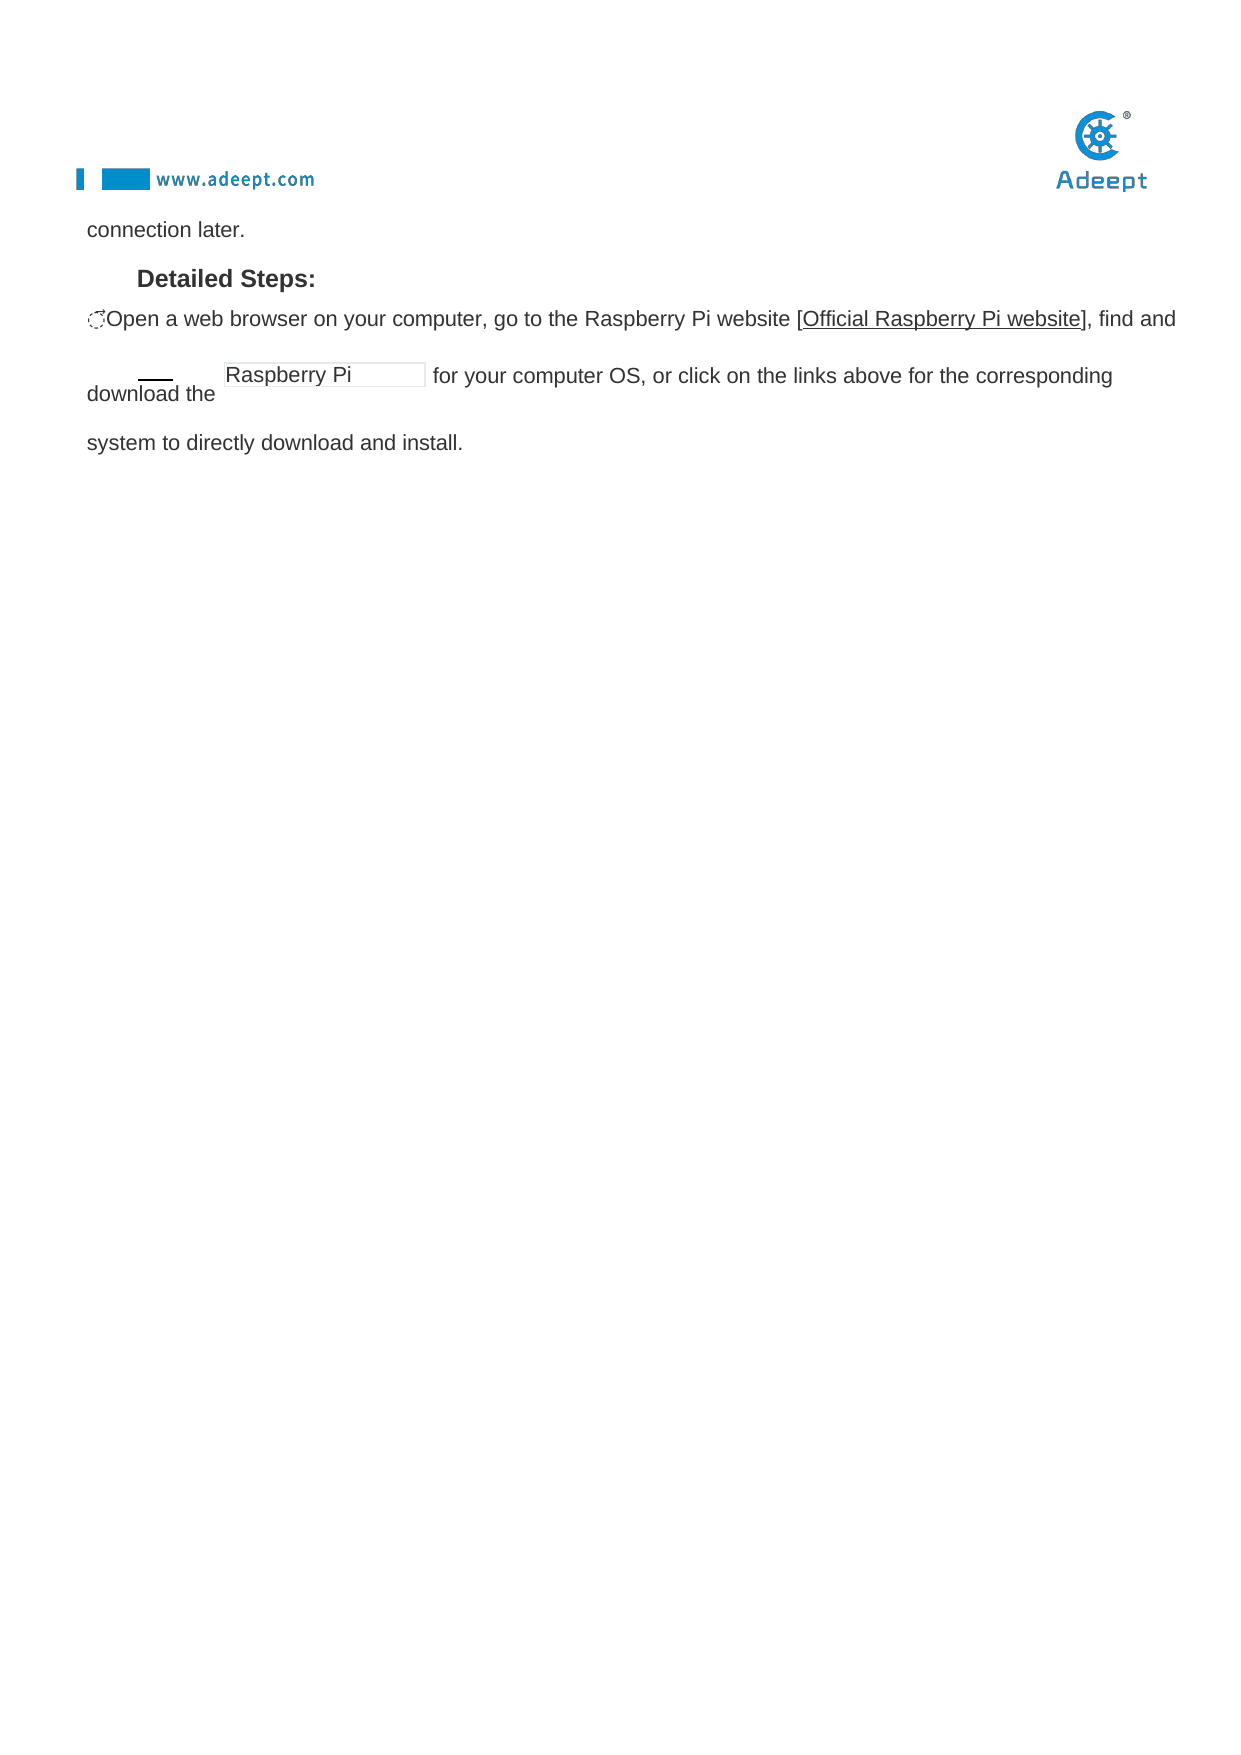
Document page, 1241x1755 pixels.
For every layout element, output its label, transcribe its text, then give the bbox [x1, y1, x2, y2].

text Detailed Steps: [137, 264, 1197, 293]
text system to directly download and install. [87, 429, 1197, 454]
text Raspberry Pi Imager [225, 364, 424, 386]
text for your computer OS, or click on the links above for the corresponding [433, 363, 1197, 388]
picture [75, 167, 343, 191]
list connection later. [62, 217, 1175, 242]
text ⃗Open a web browser on your computer, go to the Raspberry Pi website [Official Raspberry Pi website], find and [87, 303, 1197, 333]
picture [1056, 111, 1147, 192]
text download the [87, 355, 217, 406]
